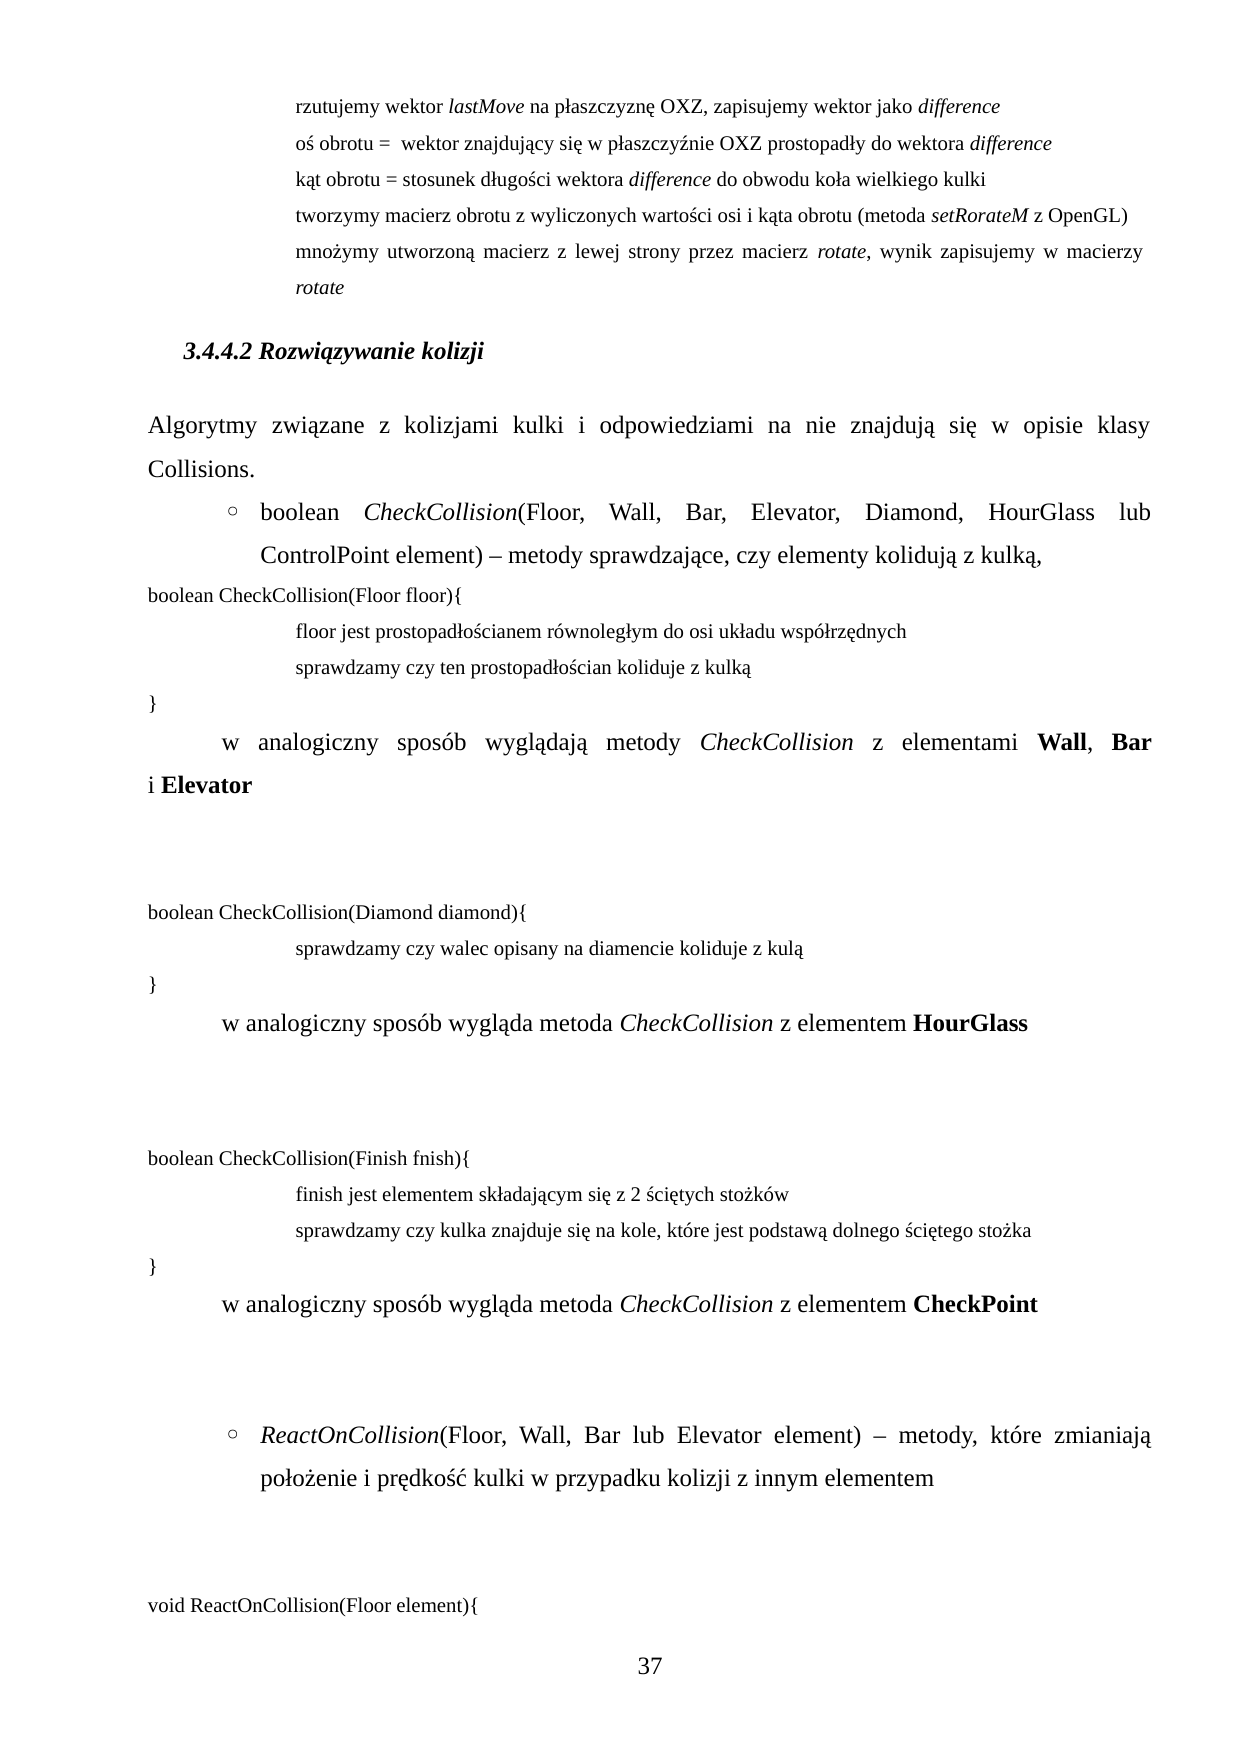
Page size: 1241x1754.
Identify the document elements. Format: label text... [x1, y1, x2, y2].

text kąt obrotu = stosunek długości wektora difference do obwodu koła wielkiego kulki [148, 167, 1152, 191]
text tworzymy macierz obrotu z wyliczonych wartości osi i kąta obrotu (metoda setRorateM z OpenGL) [148, 203, 1152, 227]
text sprawdzamy czy ten prostopadłościan koliduje z kulką [148, 655, 1152, 679]
text sprawdzamy czy walec opisany na diamencie koliduje z kulą [148, 936, 1152, 960]
text boolean CheckCollision(Finish fnish){ [148, 1145, 1152, 1169]
list boolean CheckCollision(Floor, Wall, Bar, Elevator, Diamond, HourGlass lub ControlPoint element) – metody sprawdzające, czy elementy kolidują z kulką, [223, 497, 1152, 569]
text Algorytmy związane z kolizjami kulki i odpowiedziami na nie znajdują się w opisie klasy Collisions. [148, 411, 1152, 482]
text w analogiczny sposób wyglądają metody CheckCollision z elementami Wall, Bar i Elevator [148, 727, 1152, 799]
text } [148, 972, 1152, 996]
text } [148, 1253, 1152, 1278]
text finish jest elementem składającym się z 2 ściętych stożków [148, 1181, 1152, 1206]
text rzutujemy wektor lastMove na płaszczyznę OXZ, zapisujemy wektor jako difference [148, 94, 1152, 118]
subtitle Rozwiązywanie kolizji [177, 336, 1152, 364]
text sprawdzamy czy kulka znajduje się na kole, które jest podstawą dolnego ściętego stożka [148, 1217, 1152, 1242]
text w analogiczny sposób wygląda metoda CheckCollision z elementem HourGlass [148, 1008, 1152, 1037]
text oś obrotu = wektor znajdujący się w płaszczyźnie OXZ prostopadły do wektora difference [148, 131, 1152, 154]
list ReactOnCollision(Floor, Wall, Bar lub Elevator element) – metody, które zmianiają położenie i prędkość kulki w przypadku kolizji z innym elementem [223, 1420, 1152, 1492]
text boolean CheckCollision(Floor floor){ [148, 583, 1152, 607]
text boolean CheckCollision(Diamond diamond){ [148, 900, 1152, 924]
text floor jest prostopadłościanem równoległym do osi układu współrzędnych [148, 619, 1152, 643]
text } [148, 691, 1152, 715]
text mnożymy utworzoną macierz z lewej strony przez macierz rotate, wynik zapisujemy w macierzy rotate [148, 239, 1152, 299]
text void ReactOnCollision(Floor element){ [148, 1593, 1152, 1617]
text w analogiczny sposób wygląda metoda CheckCollision z elementem CheckPoint [148, 1289, 1152, 1318]
